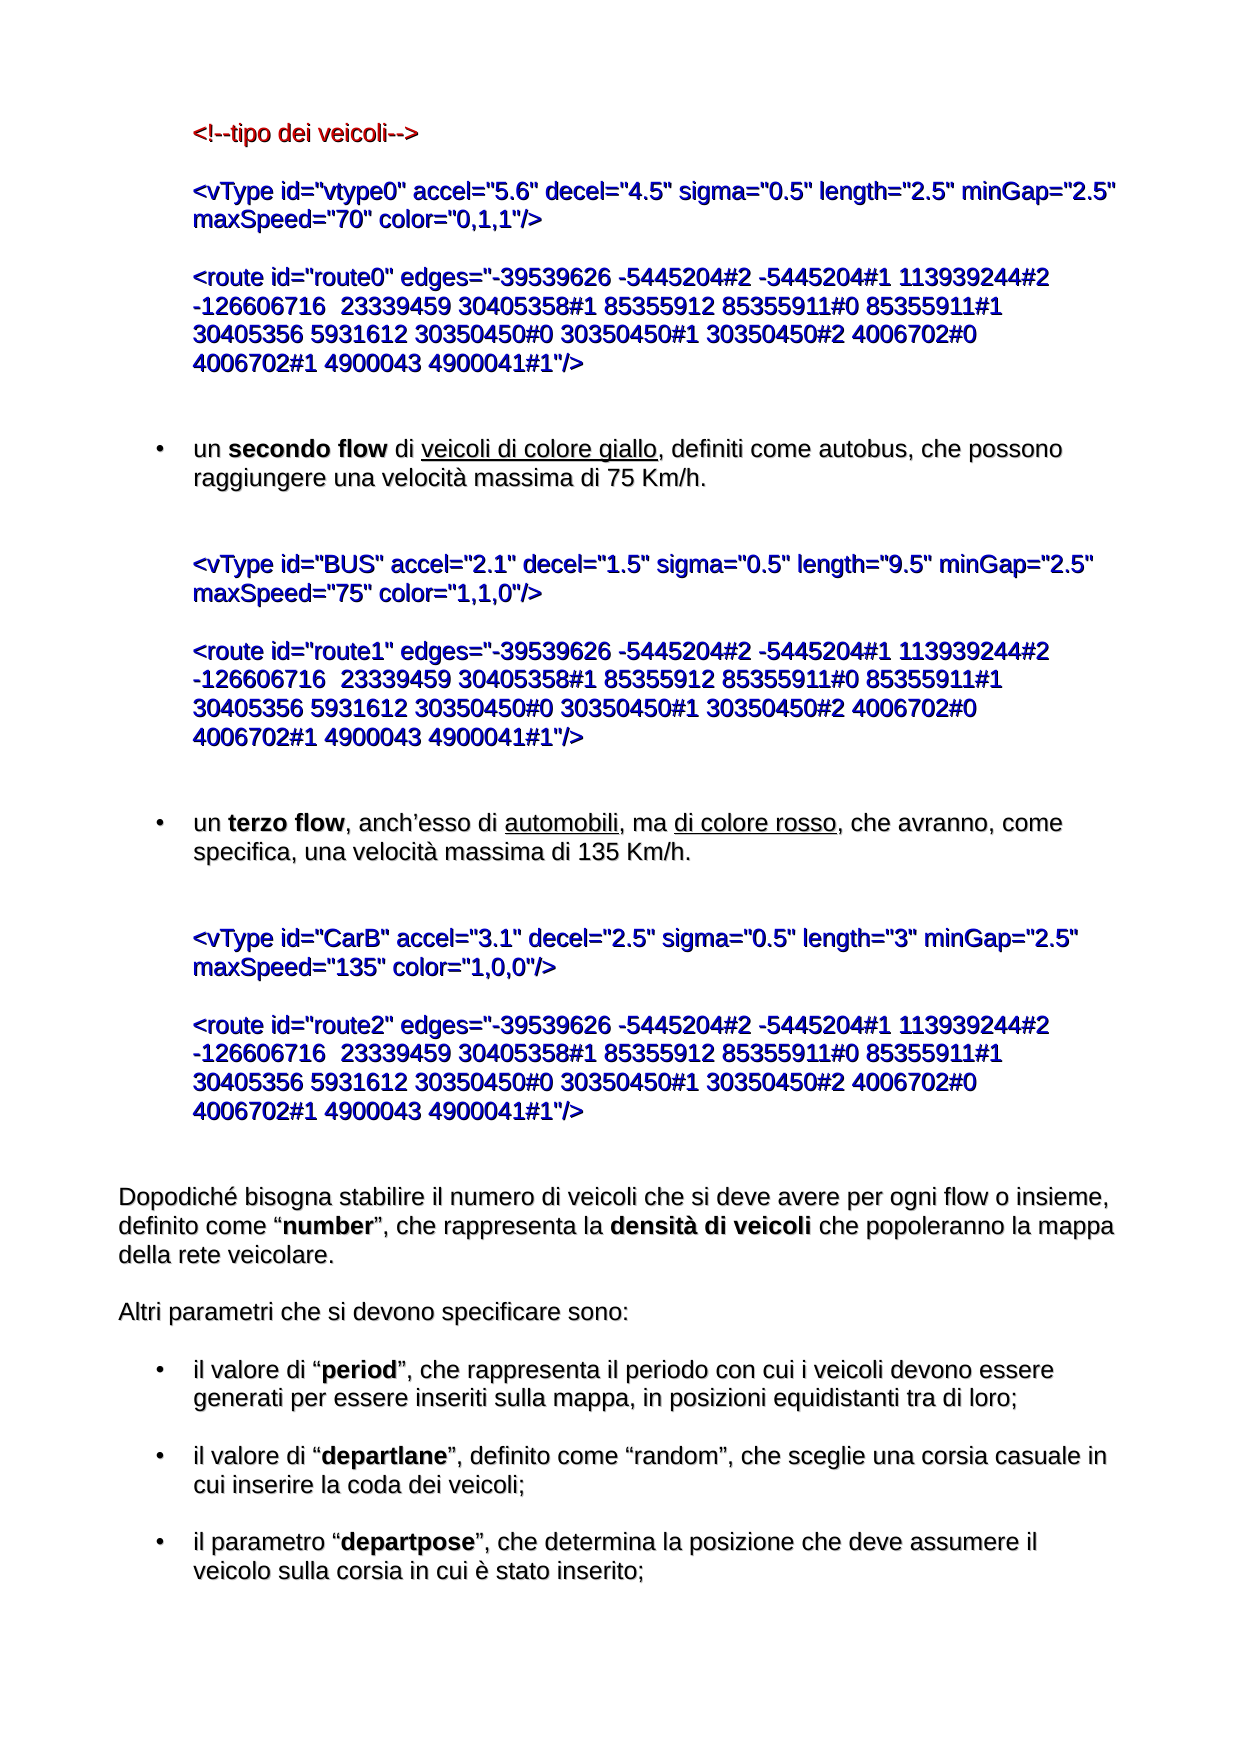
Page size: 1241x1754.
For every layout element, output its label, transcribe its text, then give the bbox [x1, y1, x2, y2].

list un terzo flow, anch’esso di automobili, ma di colore rosso, che avranno, come specifica, una velocità massima di 135 Km/h. [156, 808, 1122, 866]
text Dopodiché bisogna stabilire il numero di veicoli che si deve avere per ogni flow o insieme, definito come “number”, che rappresenta la densità di veicoli che popoleranno la mappa della rete veicolare. [118, 1182, 1122, 1268]
list il valore di “departlane”, definito come “random”, che sceglie una corsia casuale in cui inserire la coda dei veicoli; [156, 1441, 1122, 1498]
text <!--tipo dei veicoli--> [118, 118, 1122, 147]
list il valore di “period”, che rappresenta il periodo con cui i veicoli devono essere generati per essere inseriti sulla mappa, in posizioni equidistanti tra di loro; [156, 1354, 1122, 1412]
list un secondo flow di veicoli di colore giallo, definiti come autobus, che possono raggiungere una velocità massima di 75 Km/h. [156, 434, 1122, 492]
text Altri parametri che si devono specificare sono: [118, 1297, 1122, 1326]
text -126606716 23339459 30405358#1 85355912 85355911#0 85355911#1 30405356 5931612 30350450#0 30350450#1 30350450#2 4006702#0 4006702#1 4900043 4900041#1"/> [118, 664, 1122, 751]
text <route id="route2" edges="-39539626 -5445204#2 -5445204#1 113939244#2 [118, 1009, 1122, 1038]
text -126606716 23339459 30405358#1 85355912 85355911#0 85355911#1 30405356 5931612 30350450#0 30350450#1 30350450#2 4006702#0 4006702#1 4900043 4900041#1"/> [118, 1038, 1122, 1124]
list il parametro “departpose”, che determina la posizione che deve assumere il veicolo sulla corsia in cui è stato inserito; [156, 1527, 1122, 1585]
text <vType id="vtype0" accel="5.6" decel="4.5" sigma="0.5" length="2.5" minGap="2.5" maxSpeed="70" color="0,1,1"/> [118, 176, 1122, 233]
text <vType id="BUS" accel="2.1" decel="1.5" sigma="0.5" length="9.5" minGap="2.5" maxSpeed="75" color="1,1,0"/> [118, 549, 1122, 607]
text <vType id="CarB" accel="3.1" decel="2.5" sigma="0.5" length="3" minGap="2.5" maxSpeed="135" color="1,0,0"/> [118, 923, 1122, 981]
text <route id="route1" edges="-39539626 -5445204#2 -5445204#1 113939244#2 [118, 636, 1122, 664]
text <route id="route0" edges="-39539626 -5445204#2 -5445204#1 113939244#2 -126606716 23339459 30405358#1 85355912 85355911#0 85355911#1 30405356 5931612 30350450#0 30350450#1 30350450#2 4006702#0 4006702#1 4900043 4900041#1"/> [118, 262, 1122, 377]
